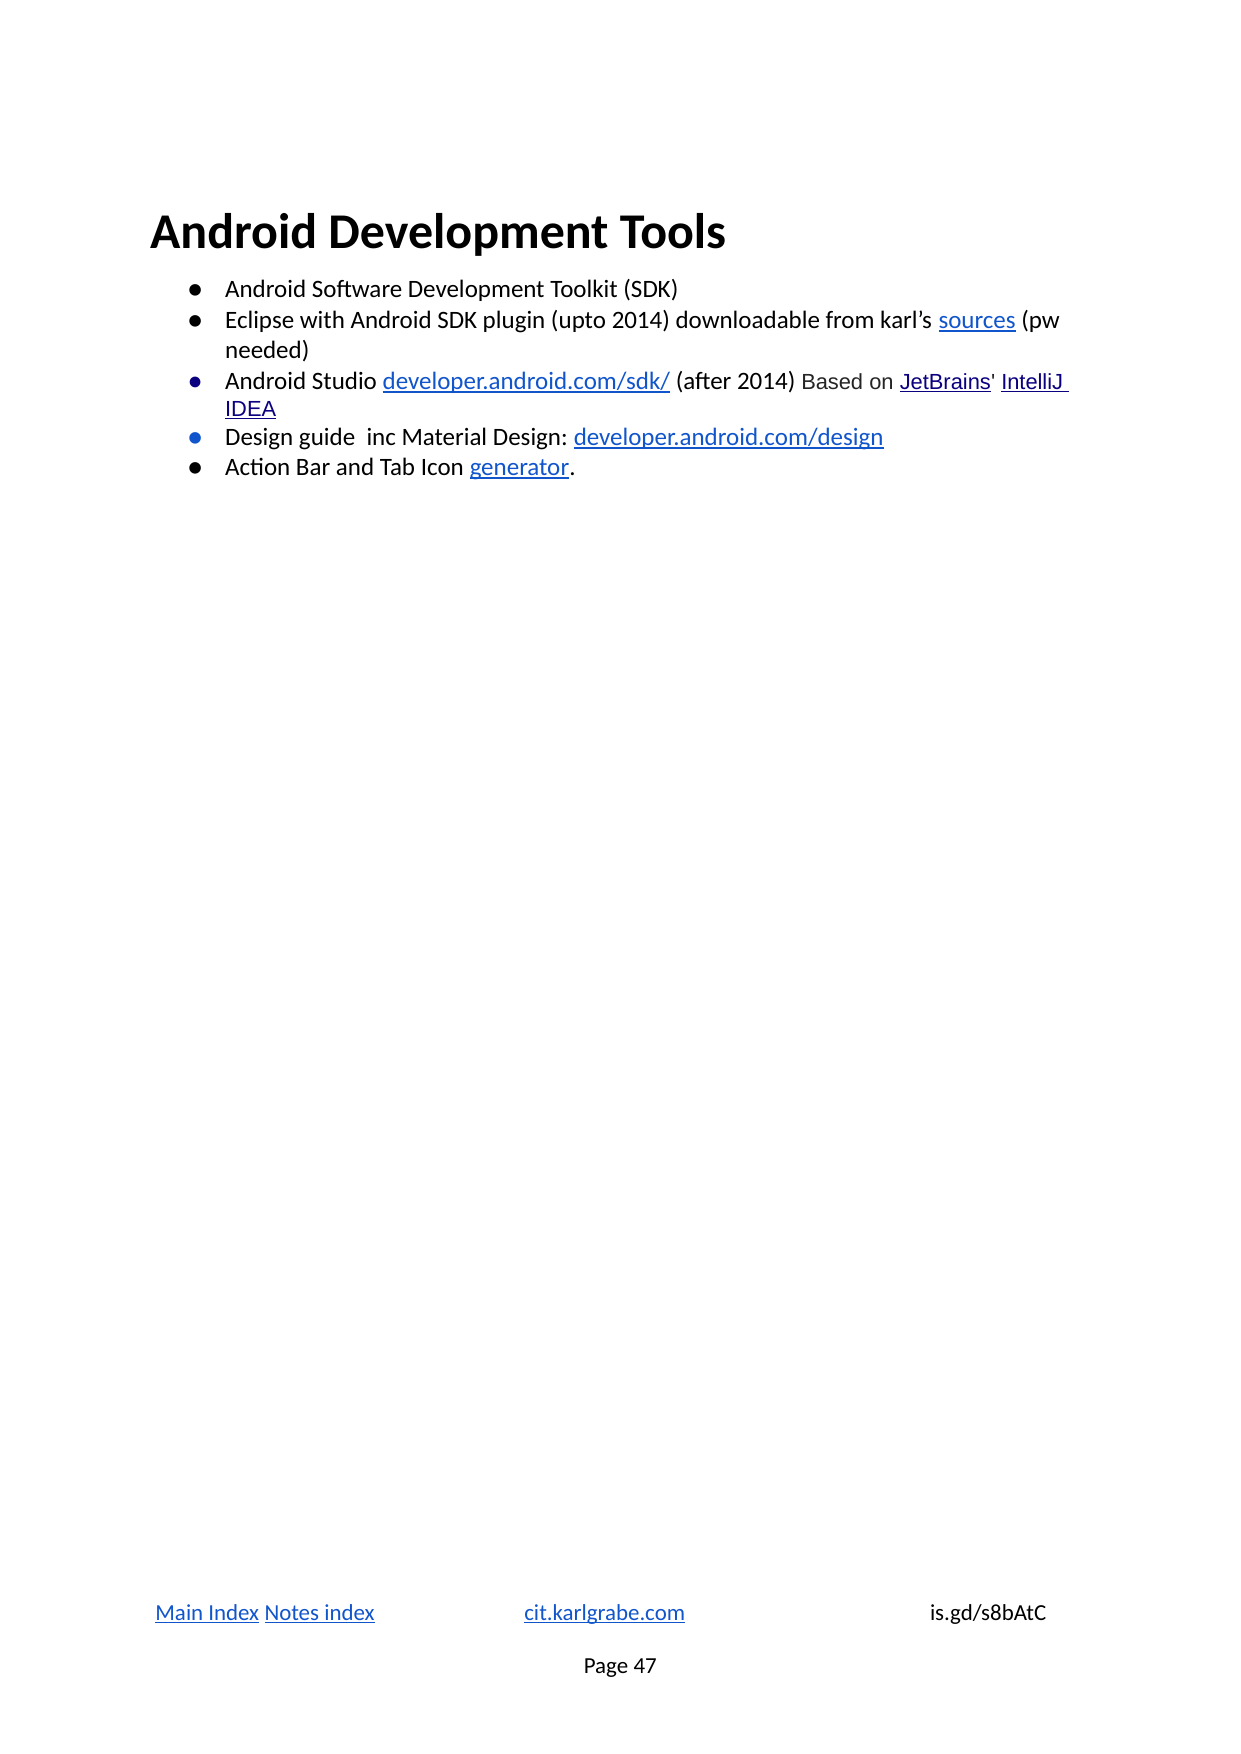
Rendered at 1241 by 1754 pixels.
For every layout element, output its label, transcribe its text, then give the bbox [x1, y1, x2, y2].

list Design guide inc Material Design: developer.android.com/design [187, 421, 1090, 451]
list Eclipse with Android SDK plugin (upto 2014) downloadable from karl’s sources (pw needed) [187, 304, 1090, 365]
list Action Bar and Tab Icon generator. [187, 451, 1090, 482]
list Android Studio developer.android.com/sdk/ (after 2014) Based on JetBrains' IntelliJ IDEA [187, 365, 1090, 421]
subtitle Android Development Tools [150, 200, 1090, 261]
list Android Software Development Toolkit (SDK) [187, 273, 1090, 304]
